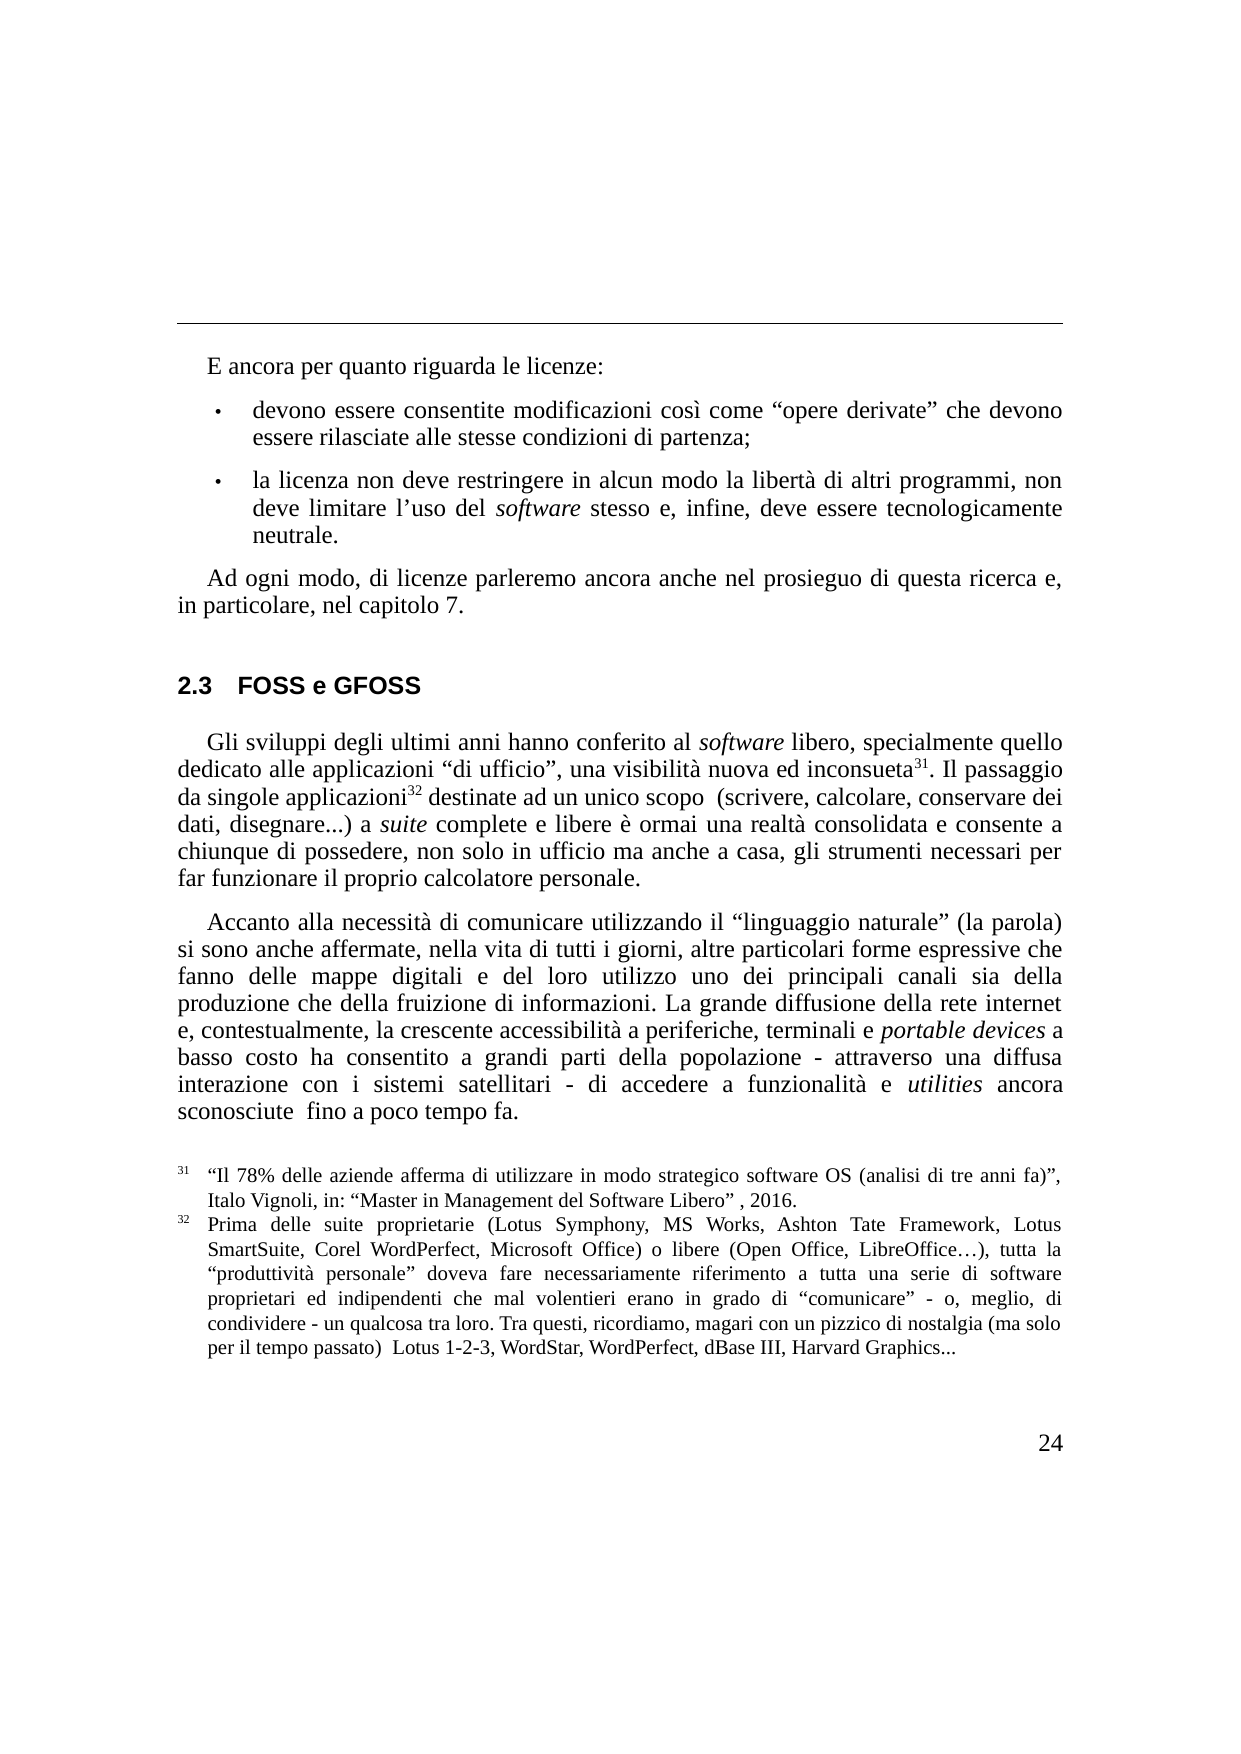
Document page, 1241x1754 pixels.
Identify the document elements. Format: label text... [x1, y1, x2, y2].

list la licenza non deve restringere in alcun modo la libertà di altri programmi, non deve limitare l’uso del software stesso e, infine, deve essere tecnologicamente neutrale. [215, 467, 1063, 548]
text Accanto alla necessità di comunicare utilizzando il “linguaggio naturale” (la parola) si sono anche affermate, nella vita di tutti i giorni, altre particolari forme espressive che fanno delle mappe digitali e del loro utilizzo uno dei principali canali sia della produzione che della fruizione di informazioni. La grande diffusione della rete internet e, contestualmente, la crescente accessibilità a periferiche, terminali e portable devices a basso costo ha consentito a grandi parti della popolazione - attraverso una diffusa interazione con i sistemi satellitari - di accedere a funzionalità e utilities ancora sconosciute fino a poco tempo fa. [177, 908, 1063, 1125]
text “Il 78% delle aziende afferma di utilizzare in modo strategico software OS (analisi di tre anni fa)”, Italo Vignoli, in: “Master in Management del Software Libero” , 2016. [177, 1164, 1063, 1212]
list devono essere consentite modificazioni così come “opere derivate” che devono essere rilasciate alle stesse condizioni di partenza; [215, 396, 1063, 451]
text Ad ogni modo, di licenze parleremo ancora anche nel prosieguo di questa ricerca e, in particolare, nel capitolo 7. [177, 565, 1063, 619]
text E ancora per quanto riguarda le licenze: [177, 353, 1063, 380]
text Gli sviluppi degli ultimi anni hanno conferito al software libero, specialmente quello dedicato alle applicazioni “di ufficio”, una visibilità nuova ed inconsueta. Il passaggio da singole applicazioni destinate ad un unico scopo (scrivere, calcolare, conservare dei dati, disegnare...) a suite complete e libere è ormai una realtà consolidata e consente a chiunque di possedere, non solo in ufficio ma anche a casa, gli strumenti necessari per far funzionare il proprio calcolatore personale. [177, 729, 1063, 892]
subtitle FOSS e GFOSS [177, 672, 1063, 699]
text Prima delle suite proprietarie (Lotus Symphony, MS Works, Ashton Tate Framework, Lotus SmartSuite, Corel WordPerfect, Microsoft Office) o libere (Open Office, LibreOffice…), tutta la “produttività personale” doveva fare necessariamente riferimento a tutta una serie di software proprietari ed indipendenti che mal volentieri erano in grado di “comunicare” - o, meglio, di condividere - un qualcosa tra loro. Tra questi, ricordiamo, magari con un pizzico di nostalgia (ma solo per il tempo passato) Lotus 1-2-3, WordStar, WordPerfect, dBase III, Harvard Graphics... [177, 1213, 1063, 1359]
